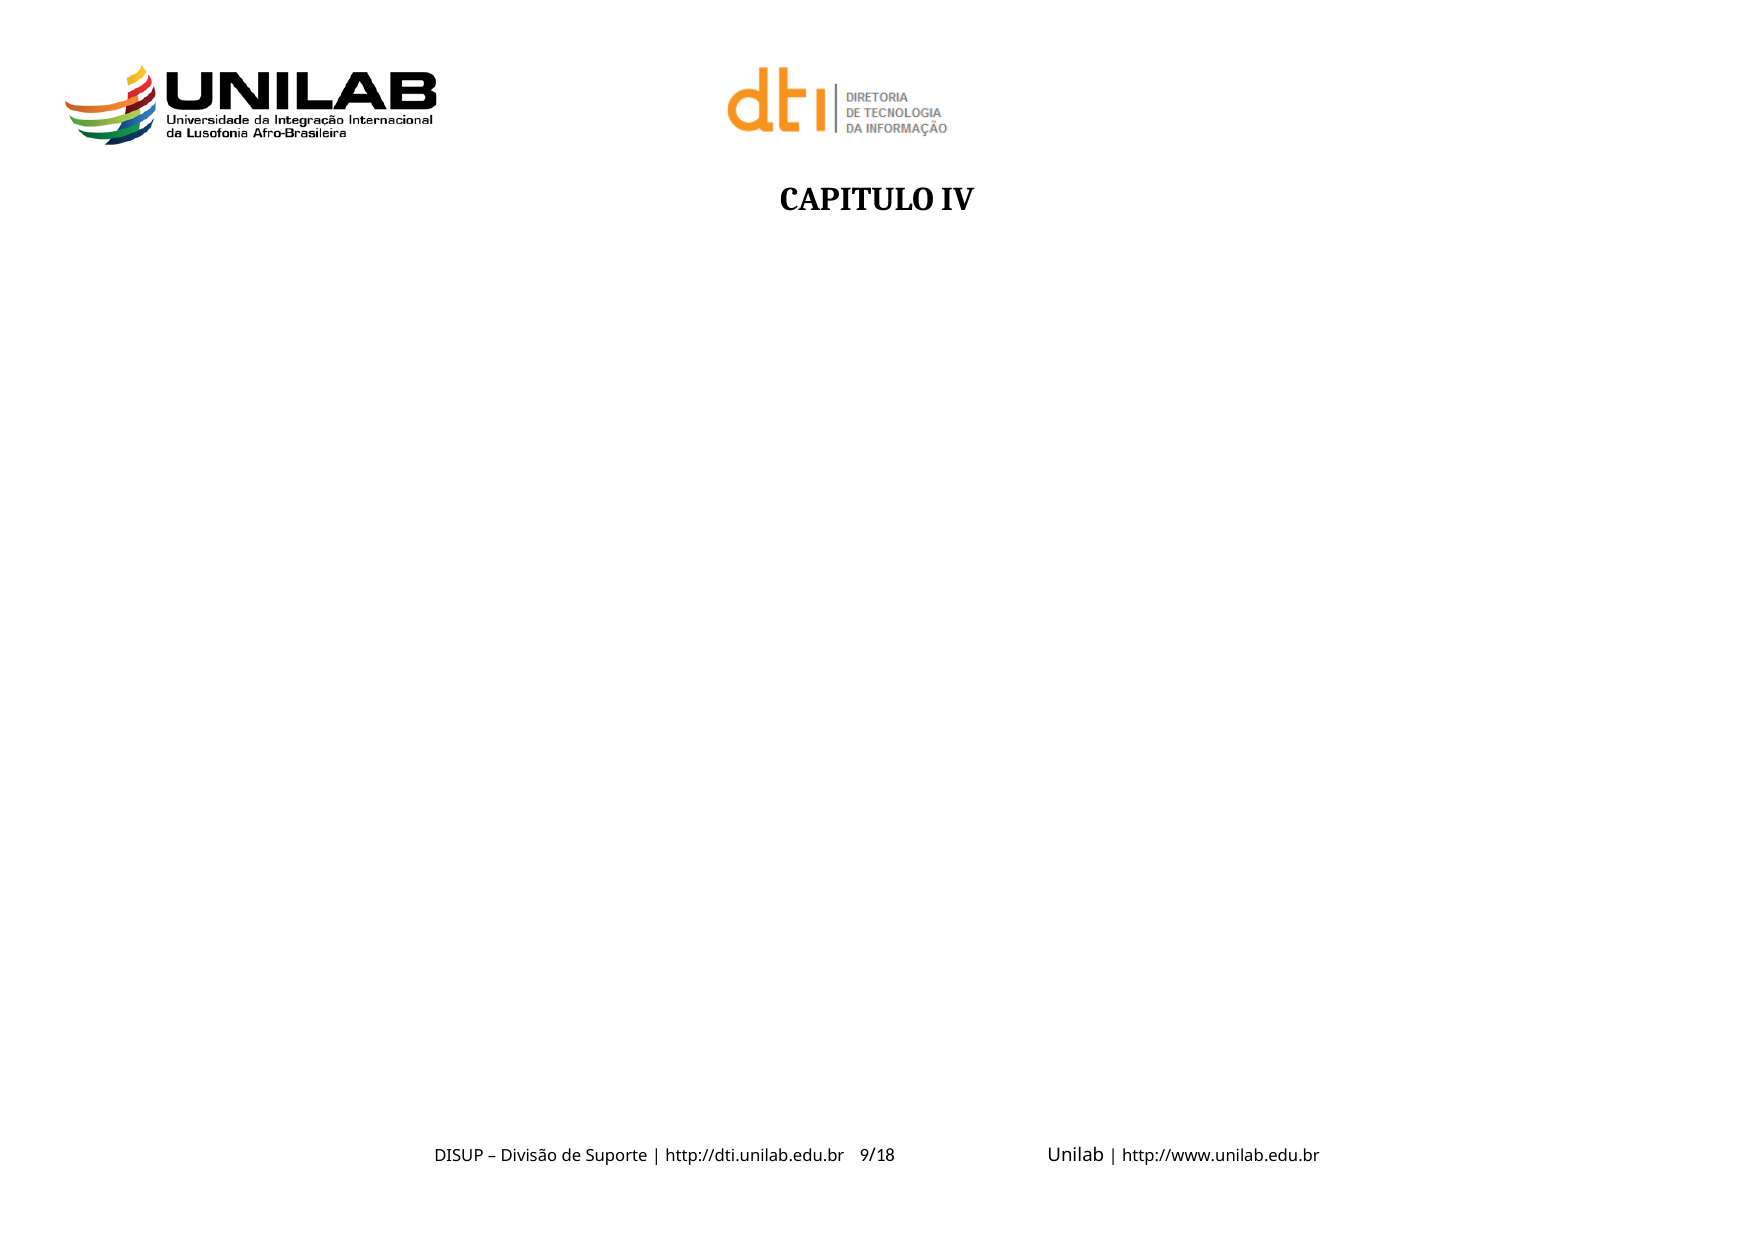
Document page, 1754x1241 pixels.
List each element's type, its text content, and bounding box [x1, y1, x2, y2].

subtitle CAPITULO IV [75, 180, 1679, 219]
picture [727, 56, 955, 145]
